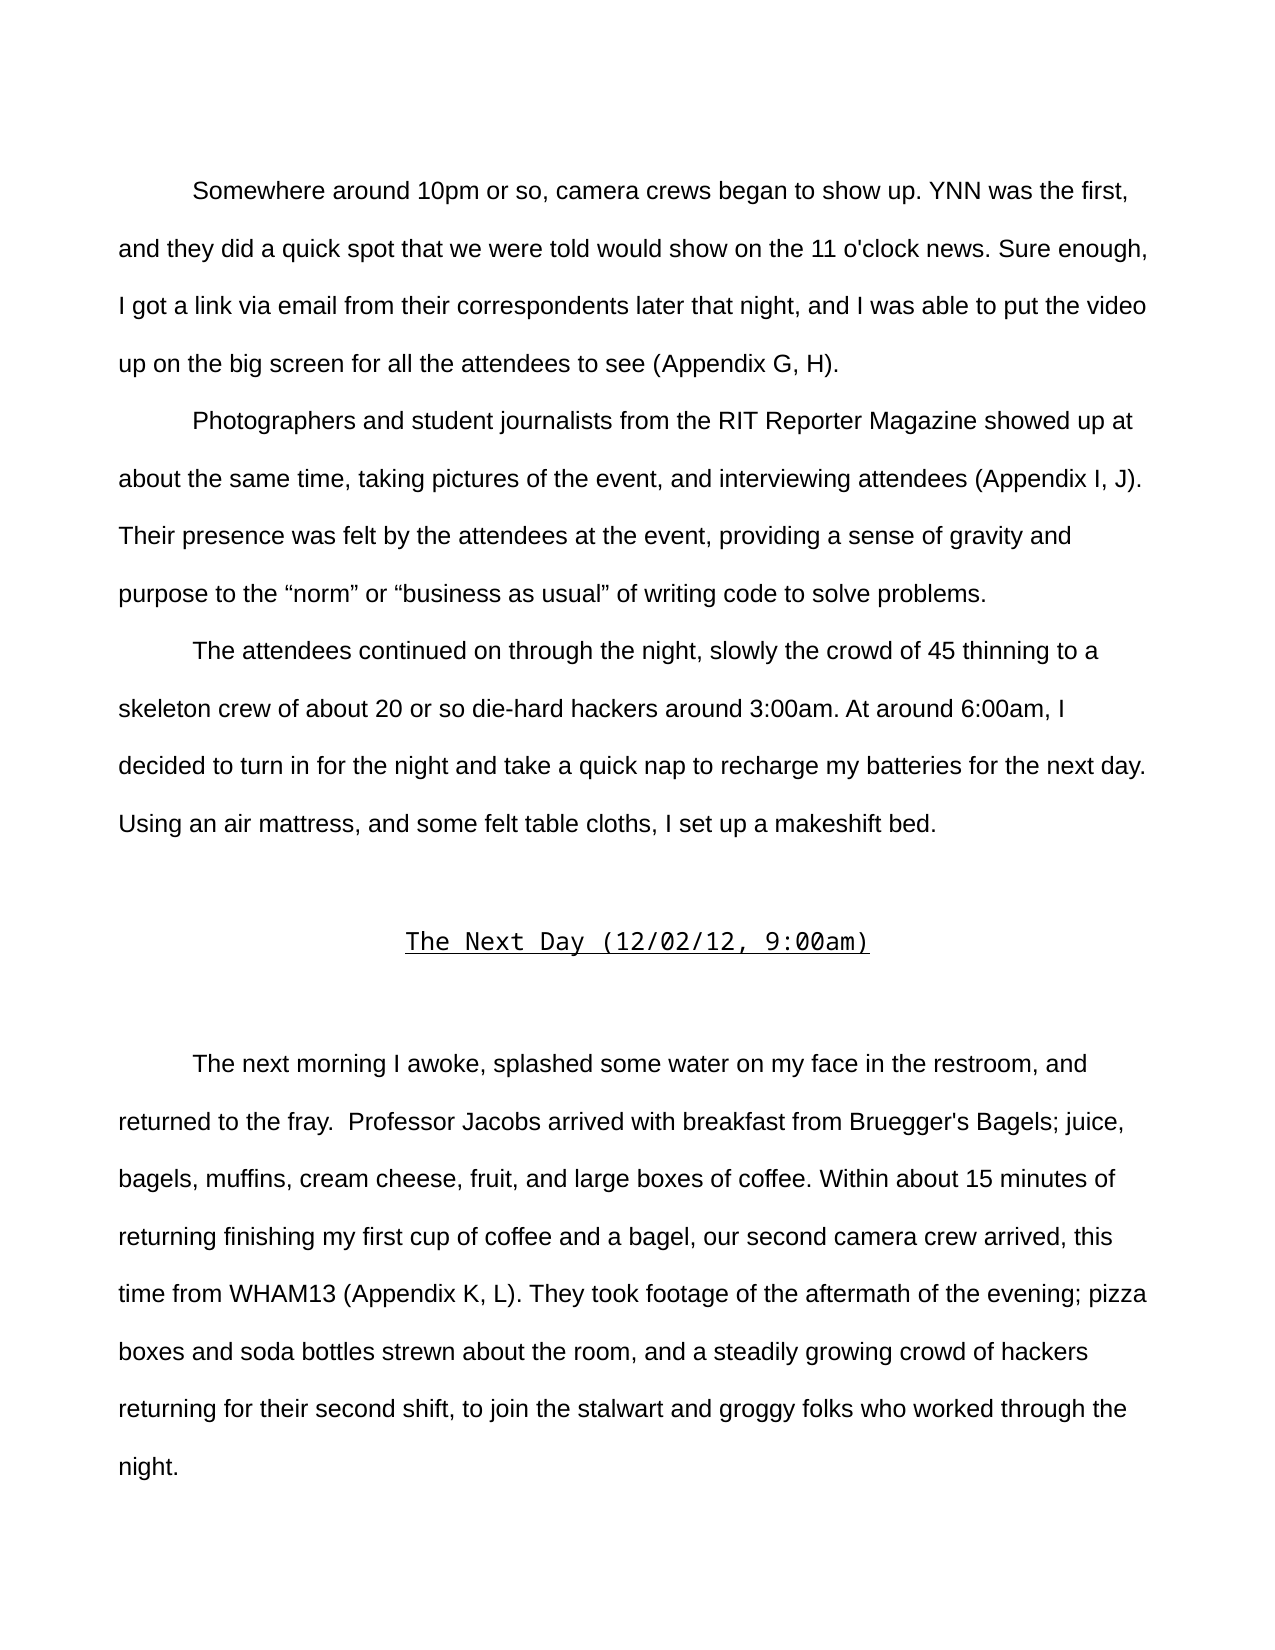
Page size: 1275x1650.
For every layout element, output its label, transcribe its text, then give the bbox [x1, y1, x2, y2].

text Photographers and student journalists from the RIT Reporter Magazine showed up at about the same time, taking pictures of the event, and interviewing attendees (Appendix I, J). Their presence was felt by the attendees at the event, providing a sense of gravity and purpose to the “norm” or “business as usual” of writing code to solve problems. [118, 406, 1157, 608]
text The next morning I awoke, splashed some water on my face in the restroom, and returned to the fray. Professor Jacobs arrived with breakfast from Bruegger's Bagels; juice, bagels, muffins, cream cheese, fruit, and large boxes of coffee. Within about 15 minutes of returning finishing my first cup of coffee and a bagel, our second camera crew arrived, this time from WHAM13 (Appendix K, L). They took footage of the aftermath of the evening; pizza boxes and soda bottles strewn about the room, and a steadily growing crowd of hackers returning for their second shift, to join the stalwart and groggy folks who worked through the night. [118, 1049, 1157, 1481]
text The Next Day (12/02/12, 9:00am) [118, 924, 1157, 958]
text Somewhere around 10pm or so, camera crews began to show up. YNN was the first, and they did a quick spot that we were told would show on the 11 o'clock news. Sure enough, I got a link via email from their correspondents later that night, and I was able to put the video up on the big screen for all the attendees to see (Appendix G, H). [118, 176, 1157, 378]
text The attendees continued on through the night, slowly the crowd of 45 thinning to a skeleton crew of about 20 or so die-hard hackers around 3:00am. At around 6:00am, I decided to turn in for the night and take a quick nap to recharge my batteries for the next day. Using an air mattress, and some felt table cloths, I set up a makeshift bed. [118, 636, 1157, 838]
